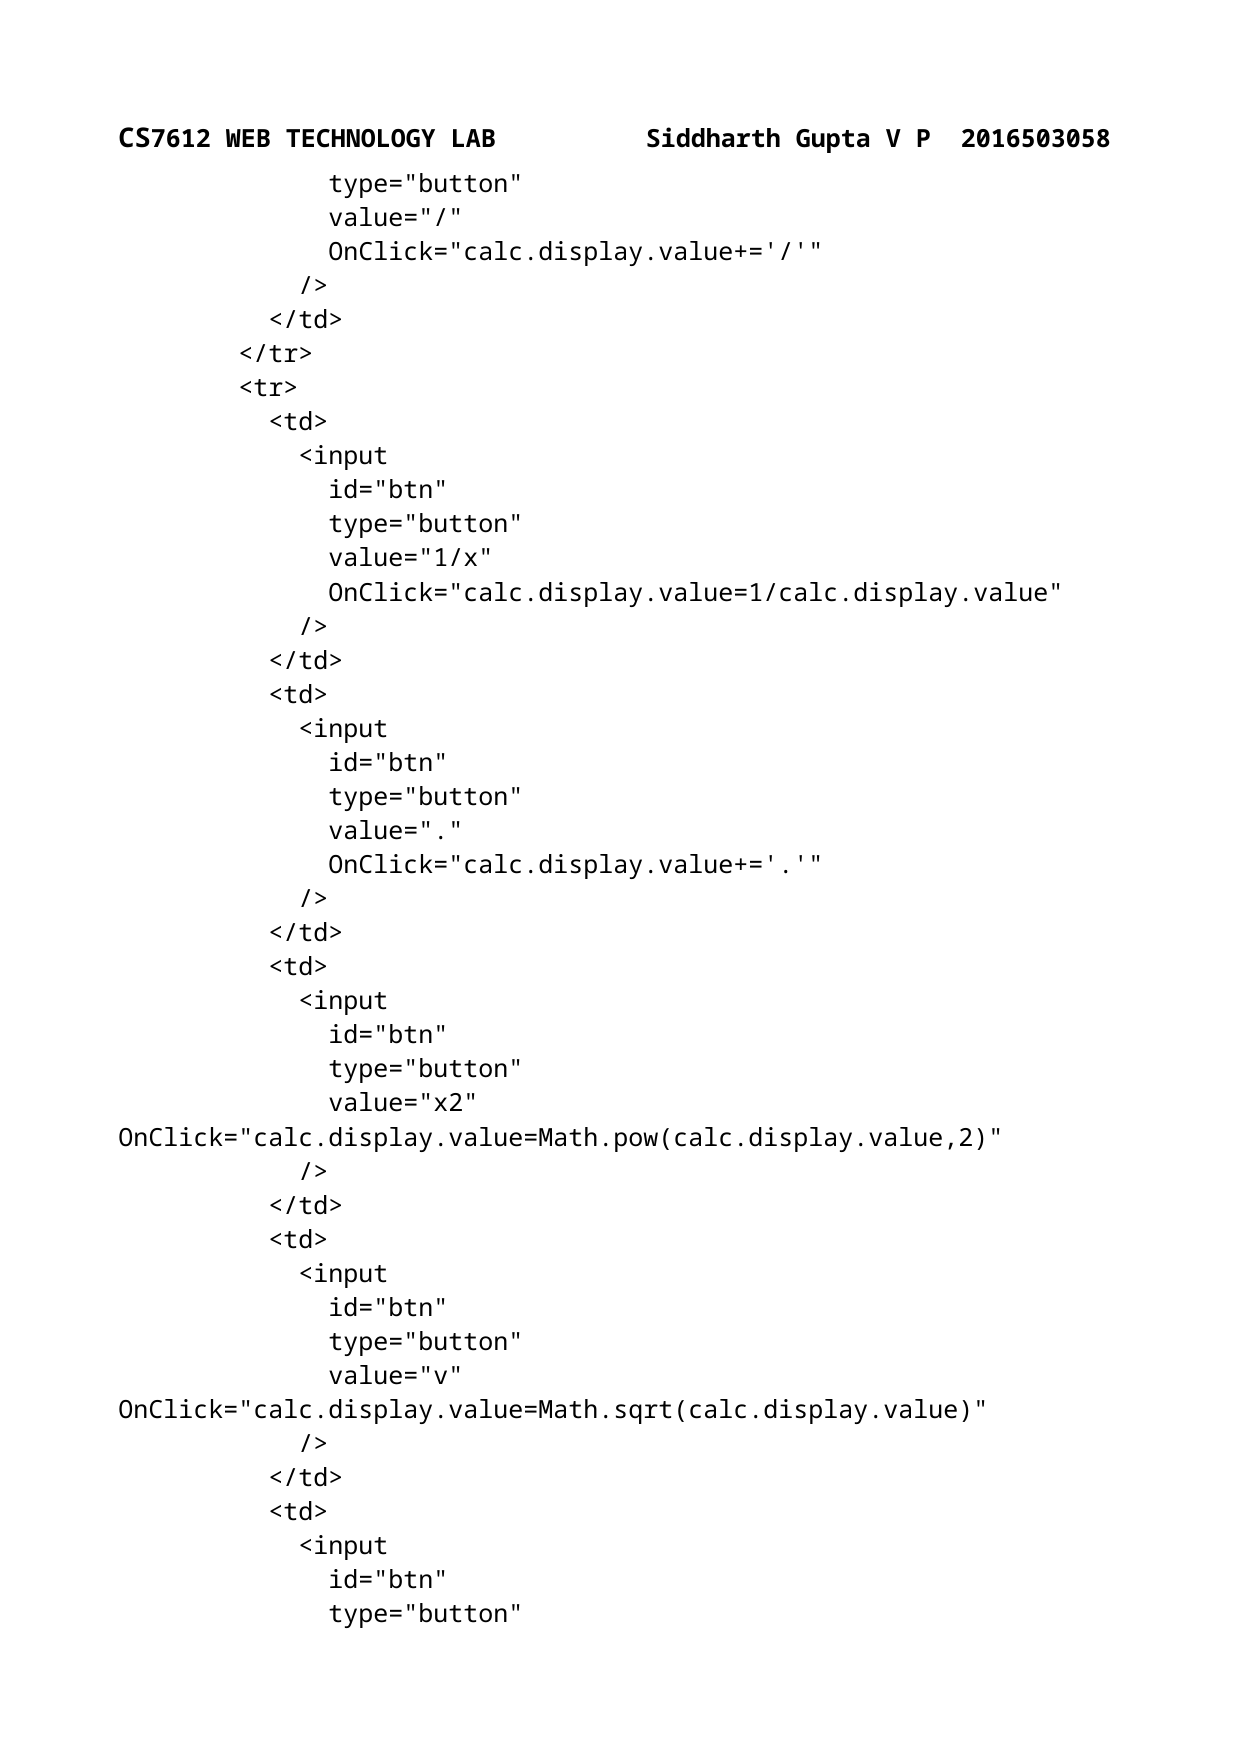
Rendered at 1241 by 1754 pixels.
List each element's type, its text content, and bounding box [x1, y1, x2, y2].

text /> [118, 1426, 1122, 1460]
text id="btn" [118, 744, 1122, 778]
text id="btn" [118, 1562, 1122, 1596]
text type="button" [118, 165, 1122, 199]
text <td> [118, 676, 1122, 710]
text <tr> [118, 370, 1122, 404]
text type="button" [118, 1051, 1122, 1085]
text value="." [118, 813, 1122, 847]
text <td> [118, 1221, 1122, 1255]
text </td> [118, 642, 1122, 676]
text </td> [118, 915, 1122, 949]
text value="x2" [118, 1085, 1122, 1119]
text <td> [118, 404, 1122, 438]
text value="/" [118, 199, 1122, 233]
text <td> [118, 1494, 1122, 1528]
text type="button" [118, 1323, 1122, 1358]
text OnClick="calc.display.value+='.'" [118, 847, 1122, 881]
text OnClick="calc.display.value+='/'" [118, 233, 1122, 268]
text OnClick="calc.display.value=Math.pow(calc.display.value,2)" [118, 1119, 1122, 1153]
text id="btn" [118, 472, 1122, 506]
text <input [118, 1528, 1122, 1562]
text /> [118, 608, 1122, 642]
text </td> [118, 302, 1122, 336]
text <input [118, 438, 1122, 472]
text /> [118, 881, 1122, 915]
text <input [118, 1255, 1122, 1289]
text </td> [118, 1187, 1122, 1221]
text id="btn" [118, 1017, 1122, 1051]
text id="btn" [118, 1289, 1122, 1323]
text OnClick="calc.display.value=1/calc.display.value" [118, 574, 1122, 608]
text value="1/x" [118, 540, 1122, 574]
text type="button" [118, 778, 1122, 813]
text </tr> [118, 336, 1122, 370]
text <input [118, 710, 1122, 744]
text OnClick="calc.display.value=Math.sqrt(calc.display.value)" [118, 1392, 1122, 1426]
text <td> [118, 949, 1122, 983]
text /> [118, 1153, 1122, 1187]
text type="button" [118, 506, 1122, 540]
text </td> [118, 1460, 1122, 1494]
text value="v" [118, 1358, 1122, 1392]
text <input [118, 983, 1122, 1017]
text type="button" [118, 1596, 1122, 1630]
text /> [118, 268, 1122, 302]
